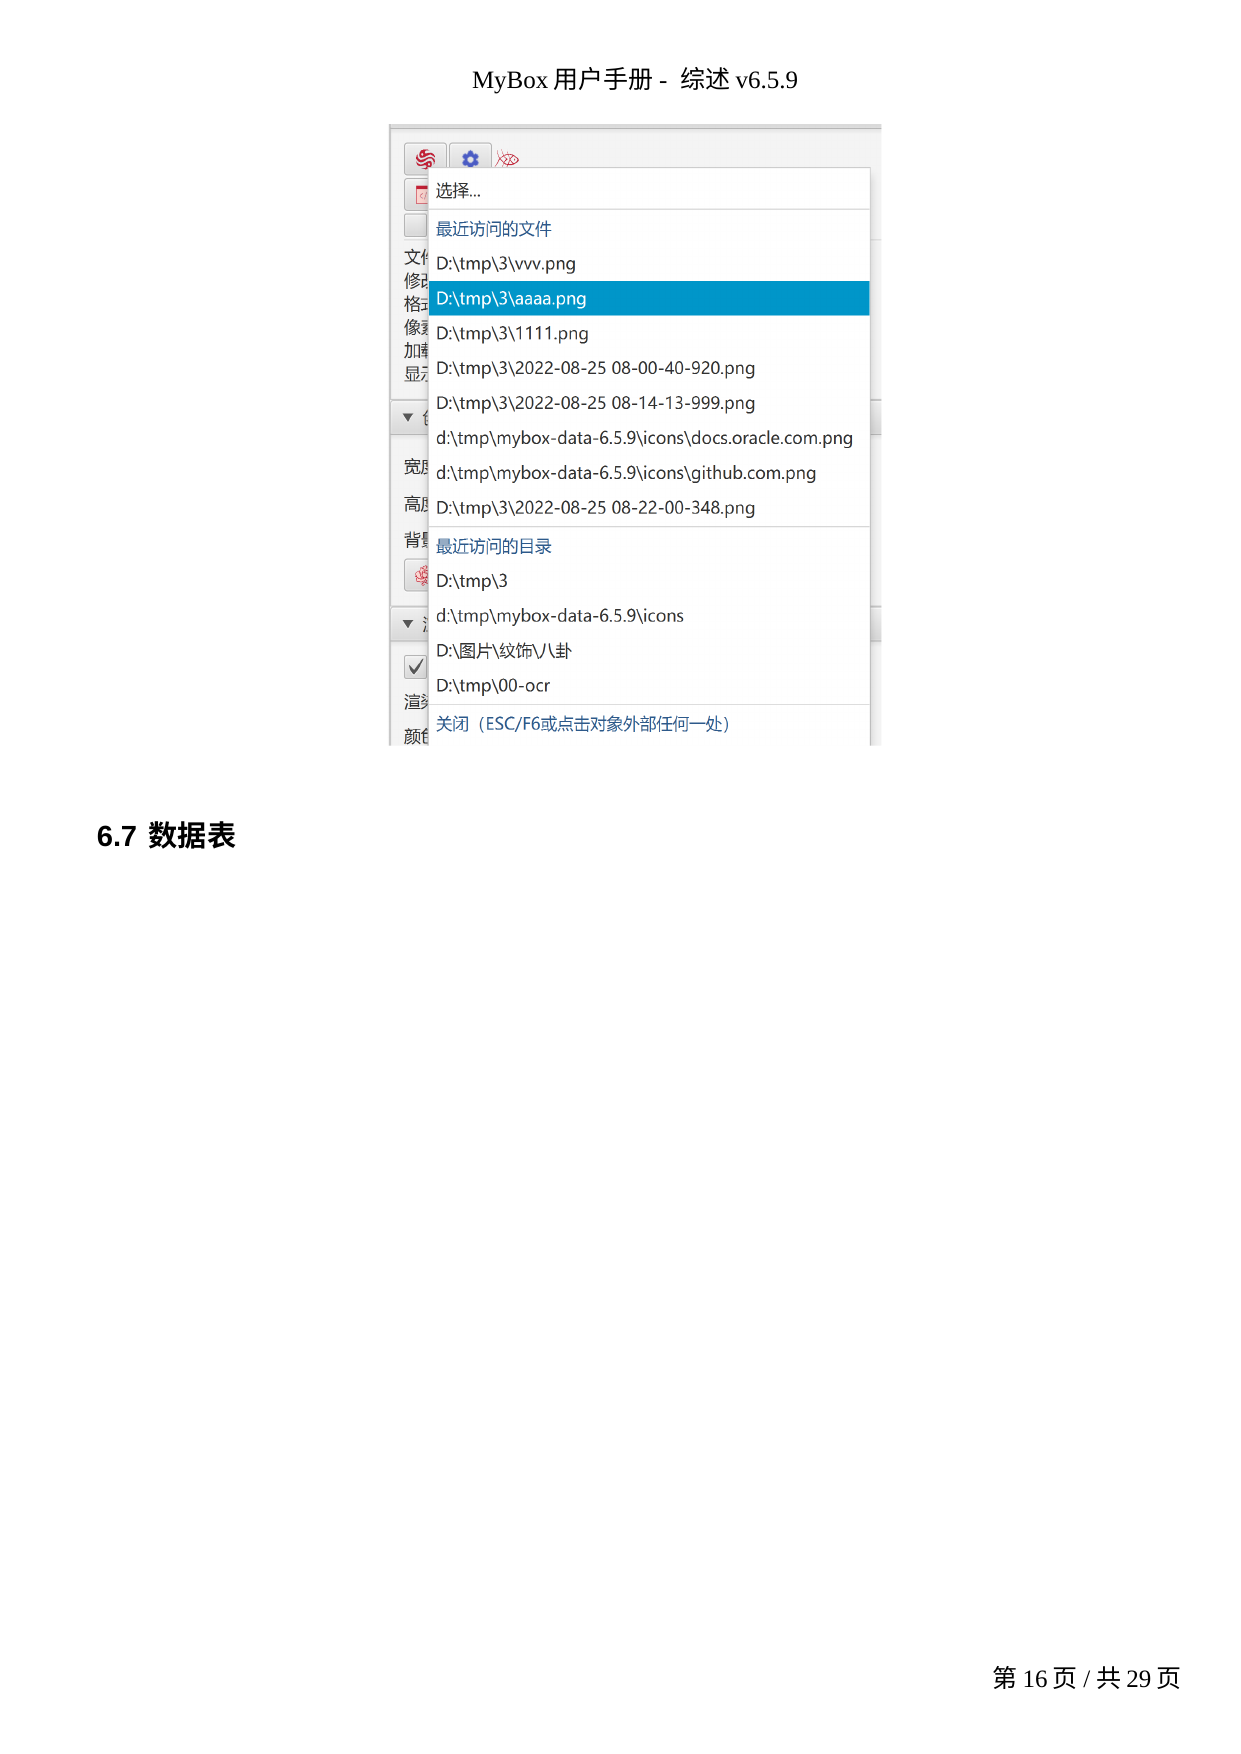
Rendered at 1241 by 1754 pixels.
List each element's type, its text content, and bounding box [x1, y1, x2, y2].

picture [387, 124, 882, 746]
subtitle 数据表 [88, 812, 1181, 854]
